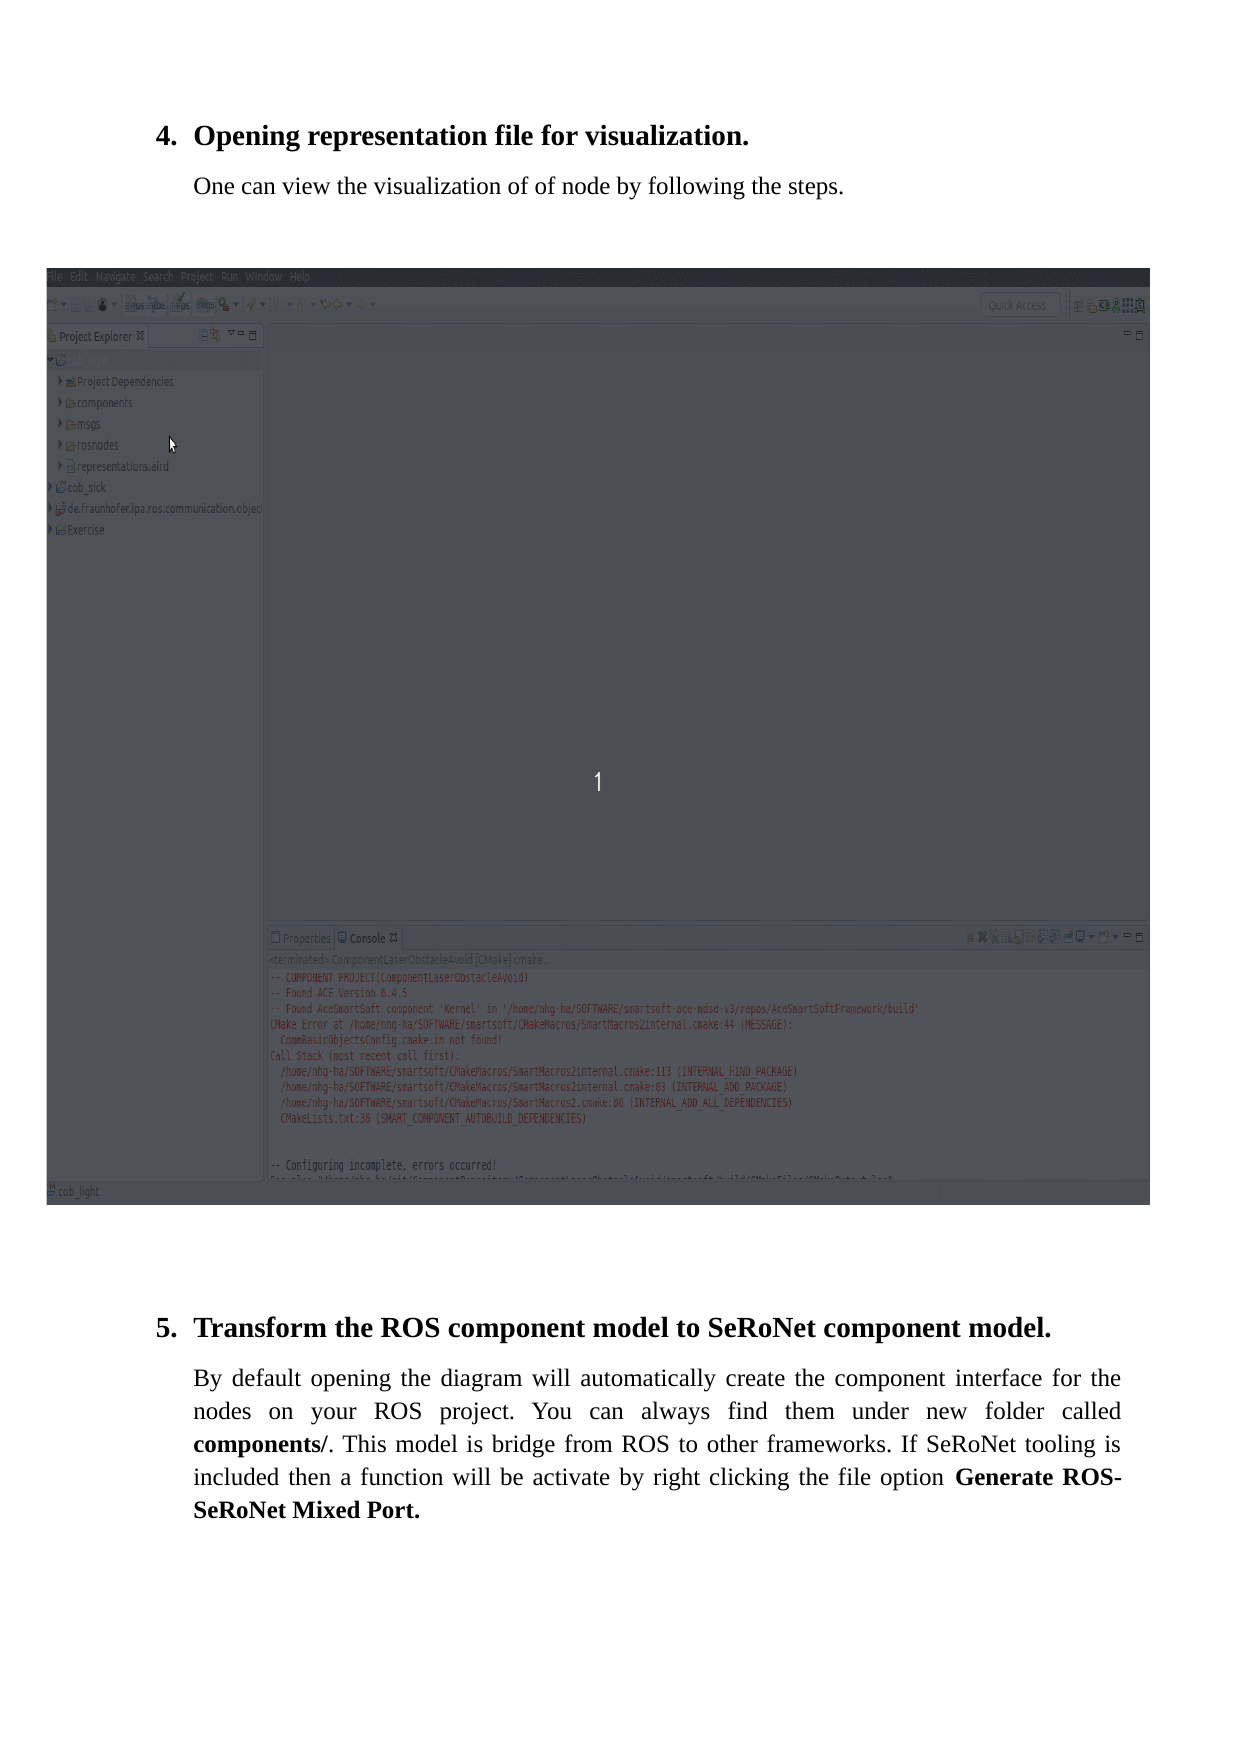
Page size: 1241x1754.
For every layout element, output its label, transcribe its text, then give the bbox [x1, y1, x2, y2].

list One can view the visualization of of node by following the steps. [156, 171, 1122, 200]
list Transform the ROS component model to SeRoNet component model. [156, 1310, 1122, 1344]
picture [46, 268, 1150, 1205]
list Opening representation file for visualization. [156, 118, 1122, 152]
list By default opening the diagram will automatically create the component interface for the nodes on your ROS project. You can always find them under new folder called components/. This model is bridge from ROS to other frameworks. If SeRoNet tooling is included then a function will be activate by right clicking the file option Generate ROS-SeRoNet Mixed Port. [156, 1363, 1122, 1524]
